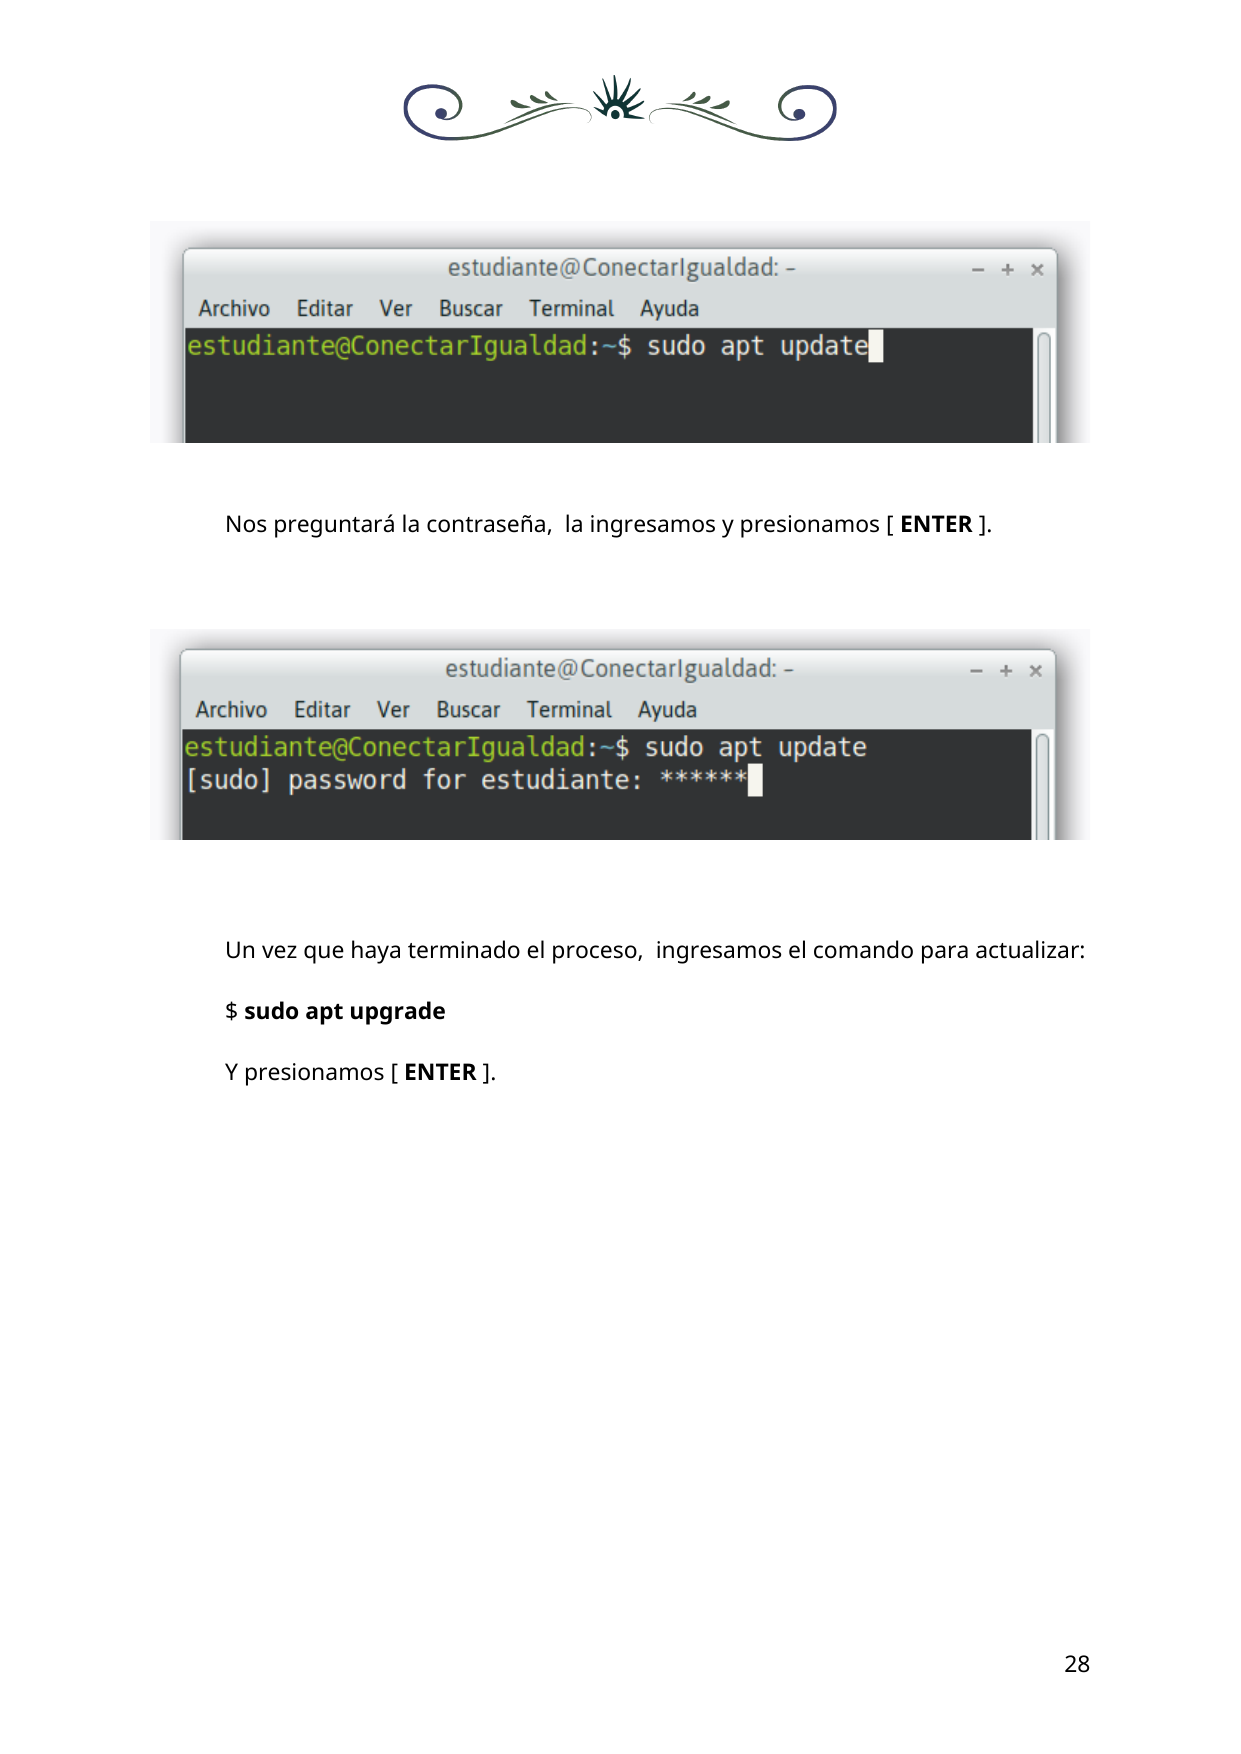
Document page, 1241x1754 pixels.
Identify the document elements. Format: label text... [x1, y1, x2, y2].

text $ sudo apt upgrade [150, 995, 1090, 1026]
text Y presionamos [ ENTER ]. [150, 1056, 1090, 1087]
text Nos preguntará la contraseña, la ingresamos y presionamos [ ENTER ]. [150, 508, 1090, 539]
text Un vez que haya terminado el proceso, ingresamos el comando para actualizar: [150, 934, 1090, 966]
picture [150, 629, 1091, 840]
picture [403, 75, 837, 141]
picture [150, 221, 1091, 443]
